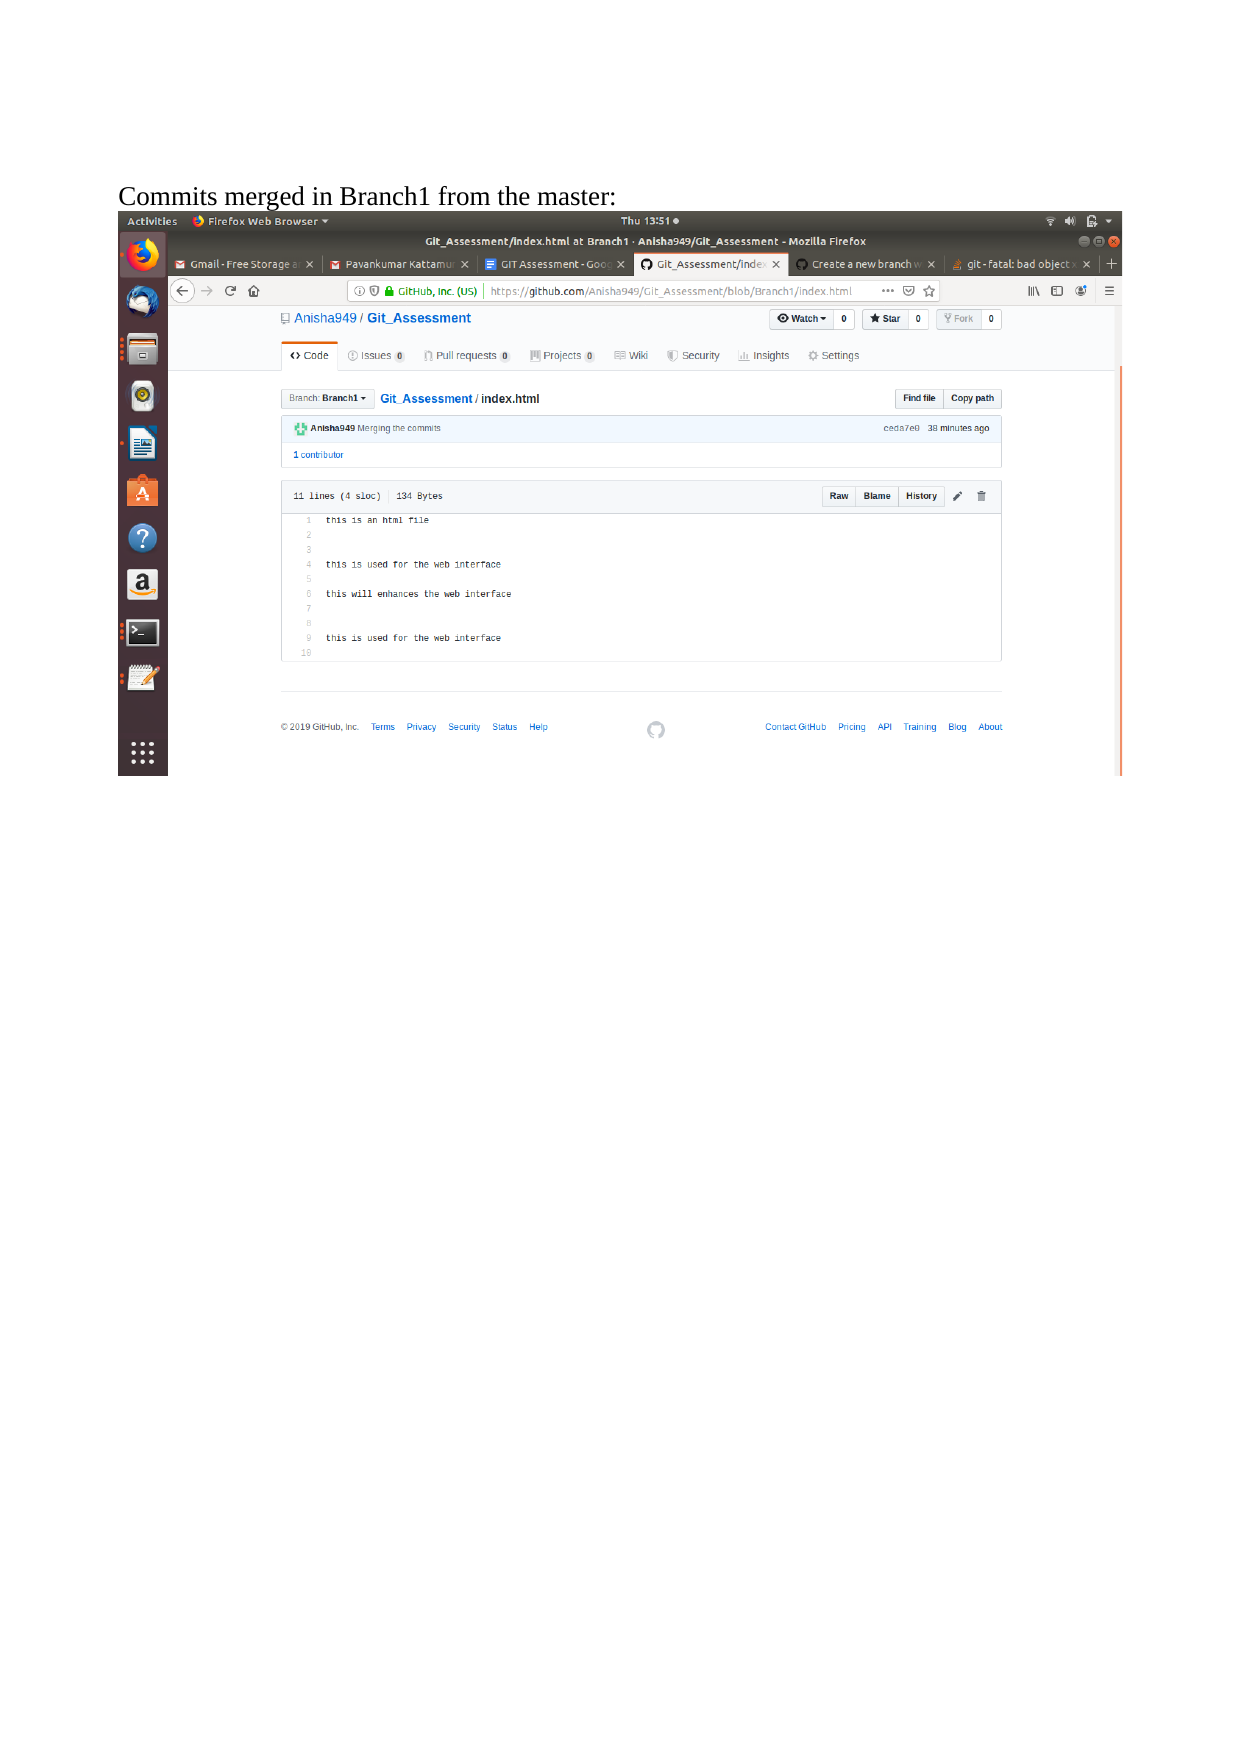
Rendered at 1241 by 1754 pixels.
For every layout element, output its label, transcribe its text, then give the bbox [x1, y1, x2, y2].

text Commits merged in Branch1 from the master: [118, 180, 1122, 211]
picture [118, 211, 1123, 776]
